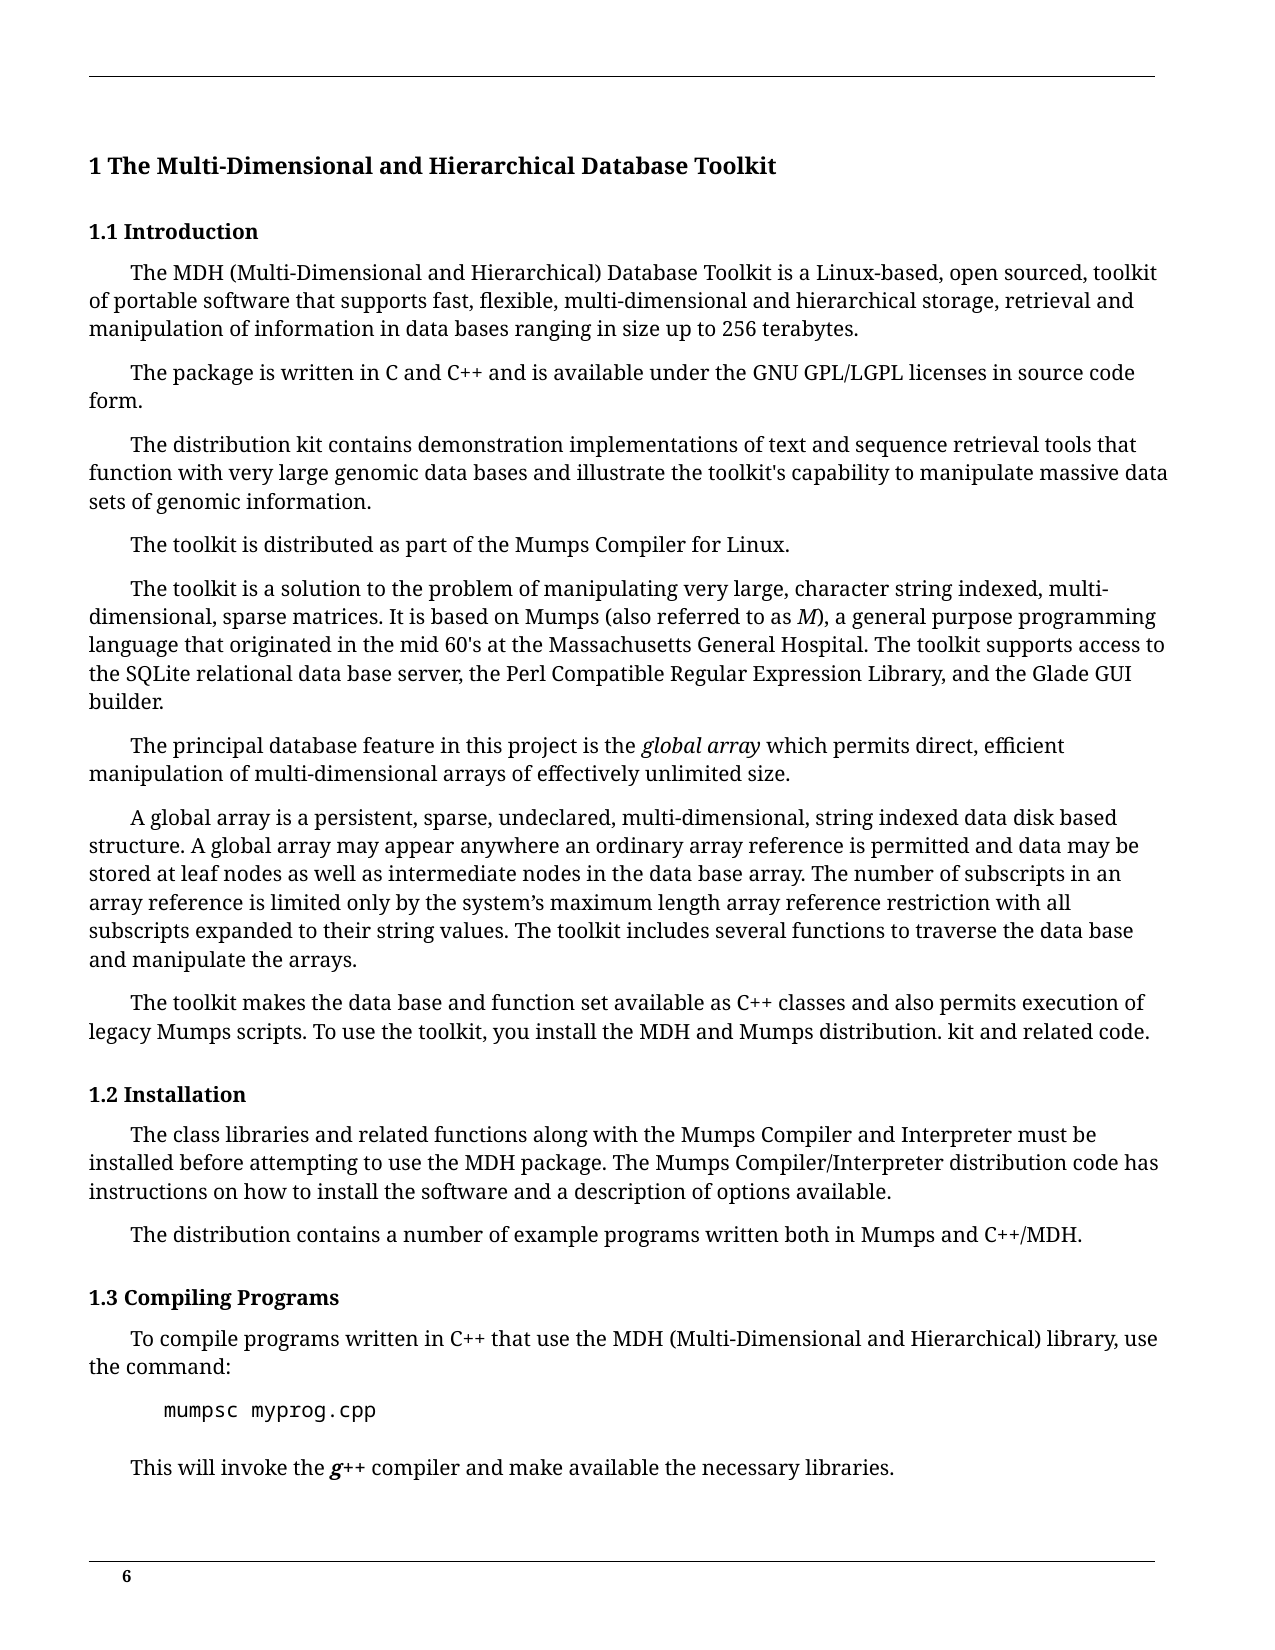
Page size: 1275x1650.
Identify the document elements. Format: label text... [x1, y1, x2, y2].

text To compile programs written in C++ that use the MDH (Multi-Dimensional and Hierarchical) library, use the command: [88, 1324, 1170, 1381]
subtitle Introduction [88, 217, 1170, 246]
text The toolkit is a solution to the problem of manipulating very large, character string indexed, multi-dimensional, sparse matrices. It is based on Mumps (also referred to as M), a general purpose programming language that originated in the mid 60's at the Massachusetts General Hospital. The toolkit supports access to the SQLite relational data base server, the Perl Compatible Regular Expression Library, and the Glade GUI builder. [88, 574, 1170, 716]
text This will invoke the g++ compiler and make available the necessary libraries. [88, 1453, 1170, 1482]
text The MDH (Multi-Dimensional and Hierarchical) Database Toolkit is a Linux-based, open sourced, toolkit of portable software that supports fast, flexible, multi-dimensional and hierarchical storage, retrieval and manipulation of information in data bases ranging in size up to 256 terabytes. [88, 258, 1170, 343]
subtitle Installation [88, 1080, 1170, 1108]
text The distribution kit contains demonstration implementations of text and sequence retrieval tools that function with very large genomic data bases and illustrate the toolkit's capability to manipulate massive data sets of genomic information. [88, 430, 1170, 515]
subtitle The Multi-Dimensional and Hierarchical Database Toolkit [88, 150, 1170, 181]
subtitle Compiling Programs [88, 1283, 1170, 1312]
text The class libraries and related functions along with the Mumps Compiler and Interpreter must be installed before attempting to use the MDH package. The Mumps Compiler/Interpreter distribution code has instructions on how to install the software and a description of options available. [88, 1120, 1170, 1205]
text The toolkit is distributed as part of the Mumps Compiler for Linux. [88, 530, 1170, 559]
text The principal database feature in this project is the global array which permits direct, efficient manipulation of multi-dimensional arrays of effectively unlimited size. [88, 731, 1170, 788]
text The distribution contains a number of example programs written both in Mumps and C++/MDH. [88, 1220, 1170, 1249]
text mumpsc myprog.cpp [88, 1396, 1170, 1424]
text A global array is a persistent, sparse, undeclared, multi-dimensional, string indexed data disk based structure. A global array may appear anywhere an ordinary array reference is permitted and data may be stored at leaf nodes as well as intermediate nodes in the data base array. The number of subscripts in an array reference is limited only by the system’s maximum length array reference restriction with all subscripts expanded to their string values. The toolkit includes several functions to traverse the data base and manipulate the arrays. [88, 803, 1170, 973]
text The toolkit makes the data base and function set available as C++ classes and also permits execution of legacy Mumps scripts. To use the toolkit, you install the MDH and Mumps distribution. kit and related code. [88, 988, 1170, 1045]
text The package is written in C and C++ and is available under the GNU GPL/LGPL licenses in source code form. [88, 358, 1170, 415]
